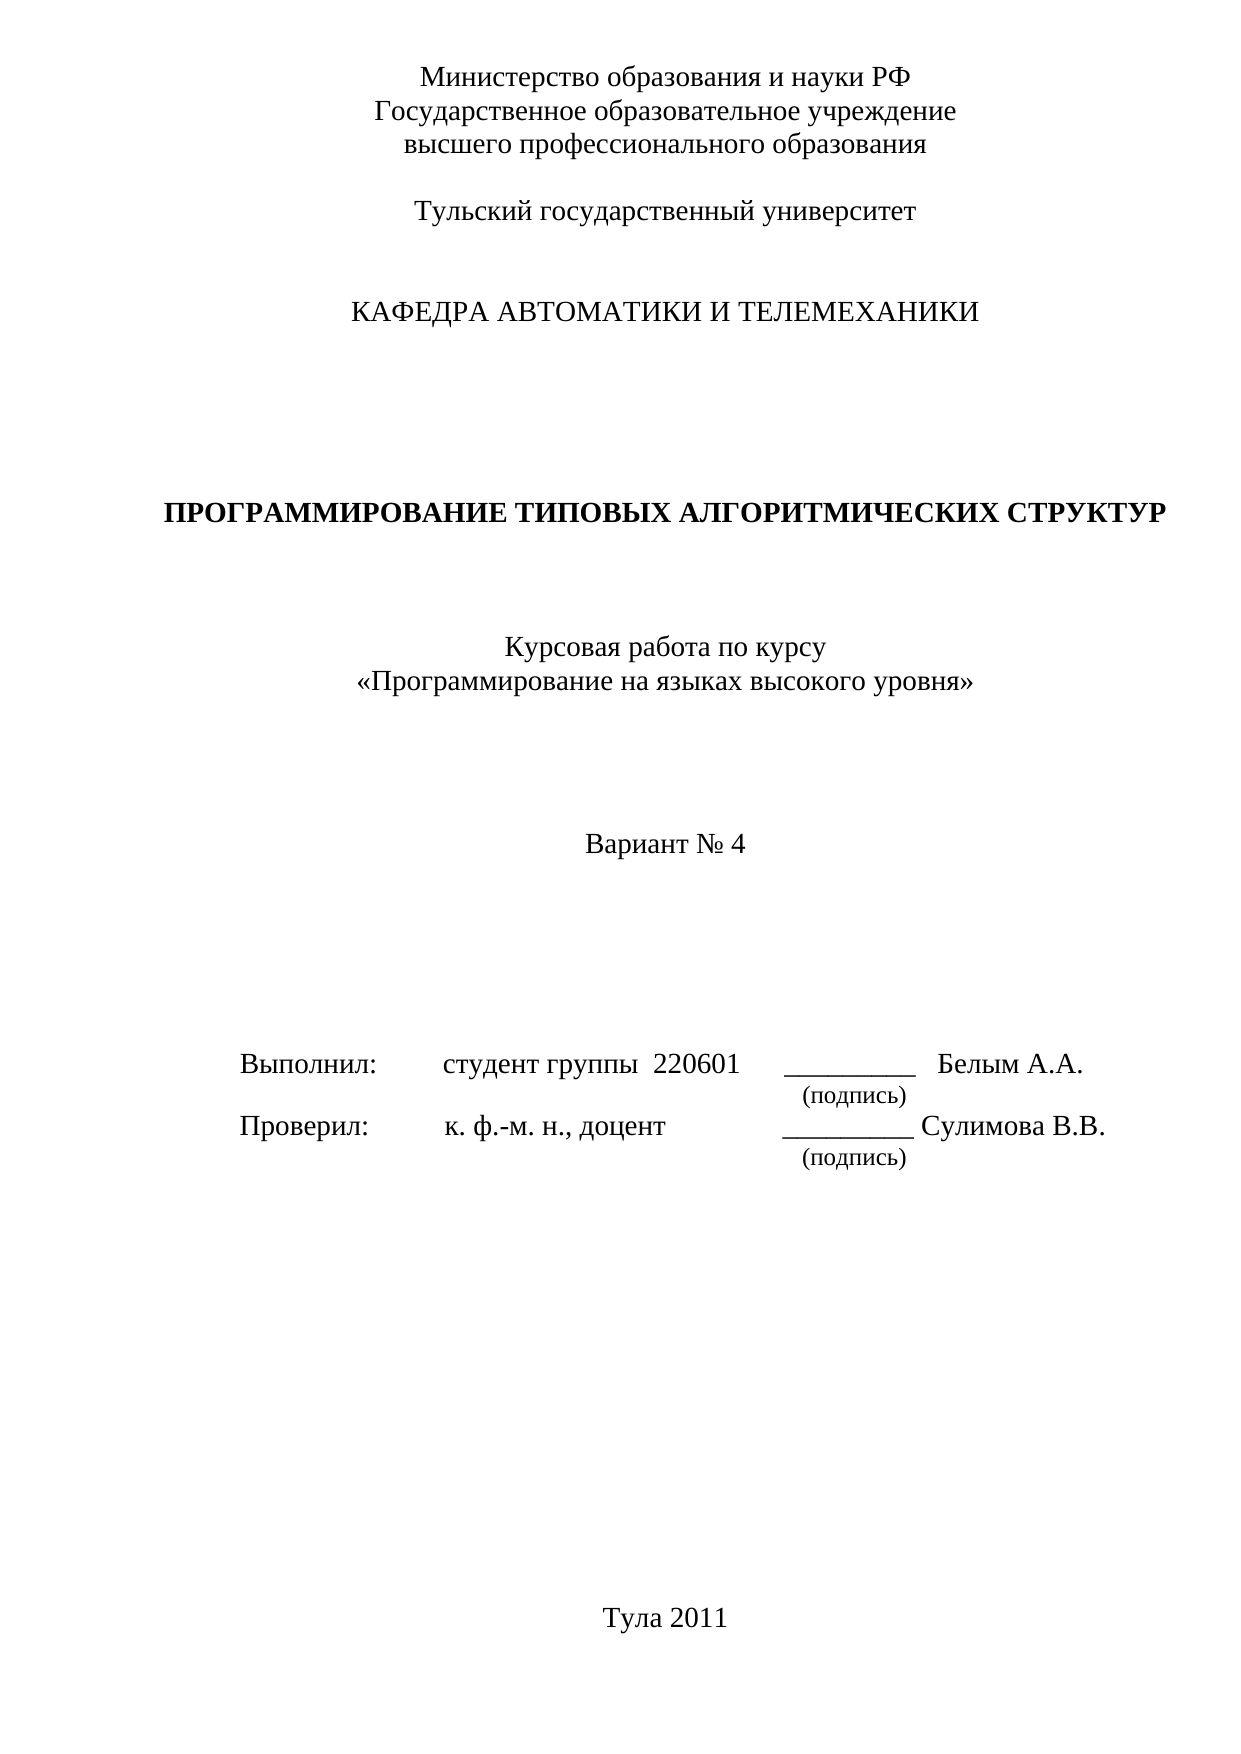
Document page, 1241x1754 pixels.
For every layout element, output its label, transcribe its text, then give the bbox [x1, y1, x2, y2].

text высшего профессионального образования [148, 126, 1181, 160]
text Проверил: к. ф.-м. н., доцент _________ Сулимова В.В. [148, 1108, 1181, 1142]
text Вариант № 4 [148, 826, 1181, 859]
text (подпись) [148, 1080, 1181, 1108]
text Курсовая работа по курсу [148, 629, 1181, 663]
text Тула 2011 [148, 1600, 1181, 1634]
text Программирование типовых алгоритмических структур [148, 495, 1181, 529]
text Выполнил: студент группы 220601 _________ Белым А.А. [148, 1046, 1181, 1080]
text Министерство образования и науки РФ [148, 59, 1181, 93]
text КАФЕДРА АВТОМАТИКИ И ТЕЛЕМЕХАНИКИ [148, 294, 1181, 327]
text «Программирование на языках высокого уровня» [148, 663, 1181, 696]
text Тульский государственный университет [148, 193, 1181, 227]
text Государственное образовательное учреждение [148, 93, 1181, 126]
text (подпись) [148, 1142, 1181, 1171]
